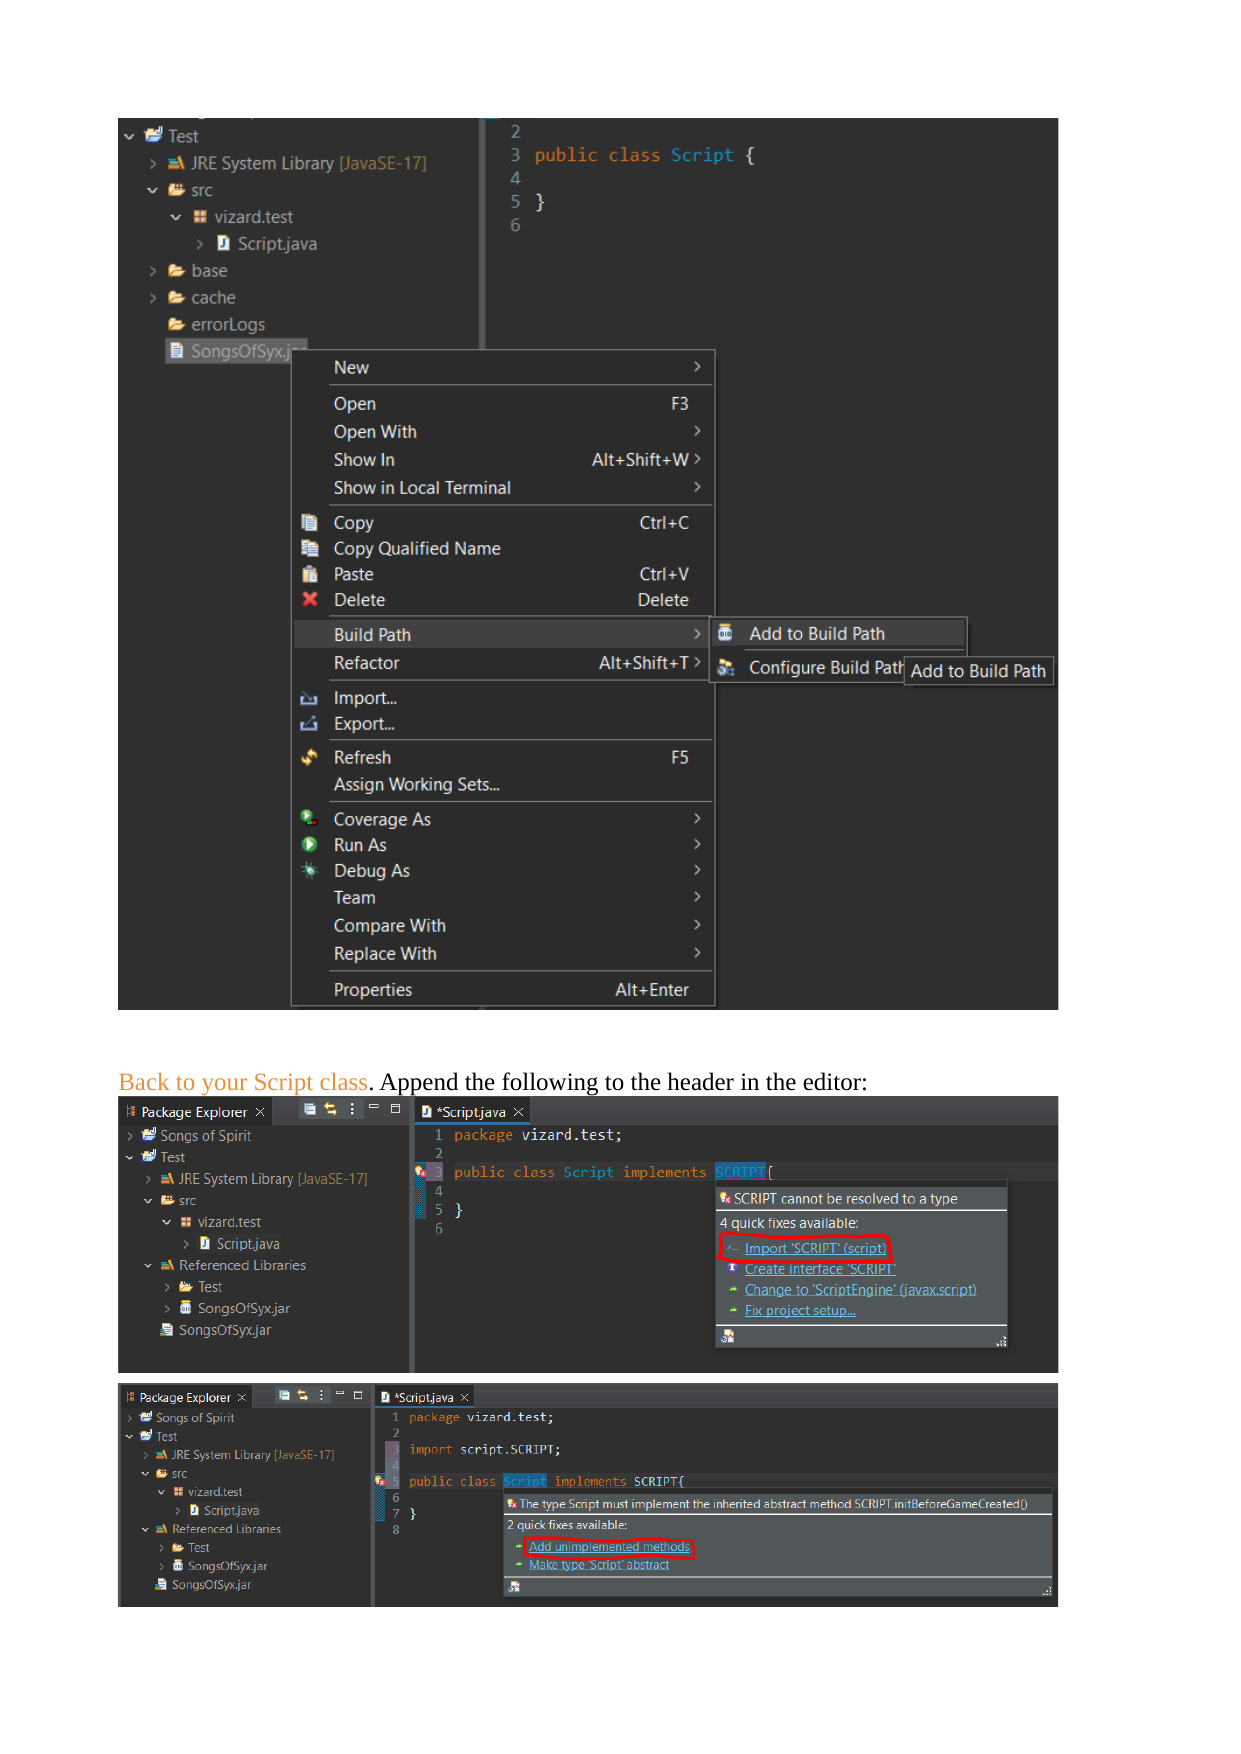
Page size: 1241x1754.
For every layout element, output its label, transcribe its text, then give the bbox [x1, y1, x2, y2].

text Back to your Script class. Append the following to the header in the editor: [118, 1067, 1122, 1096]
picture [118, 1096, 1059, 1373]
picture [117, 1383, 1059, 1607]
text It should look like this when it's done: [1059, 1517, 1122, 1545]
picture [118, 118, 1059, 1010]
